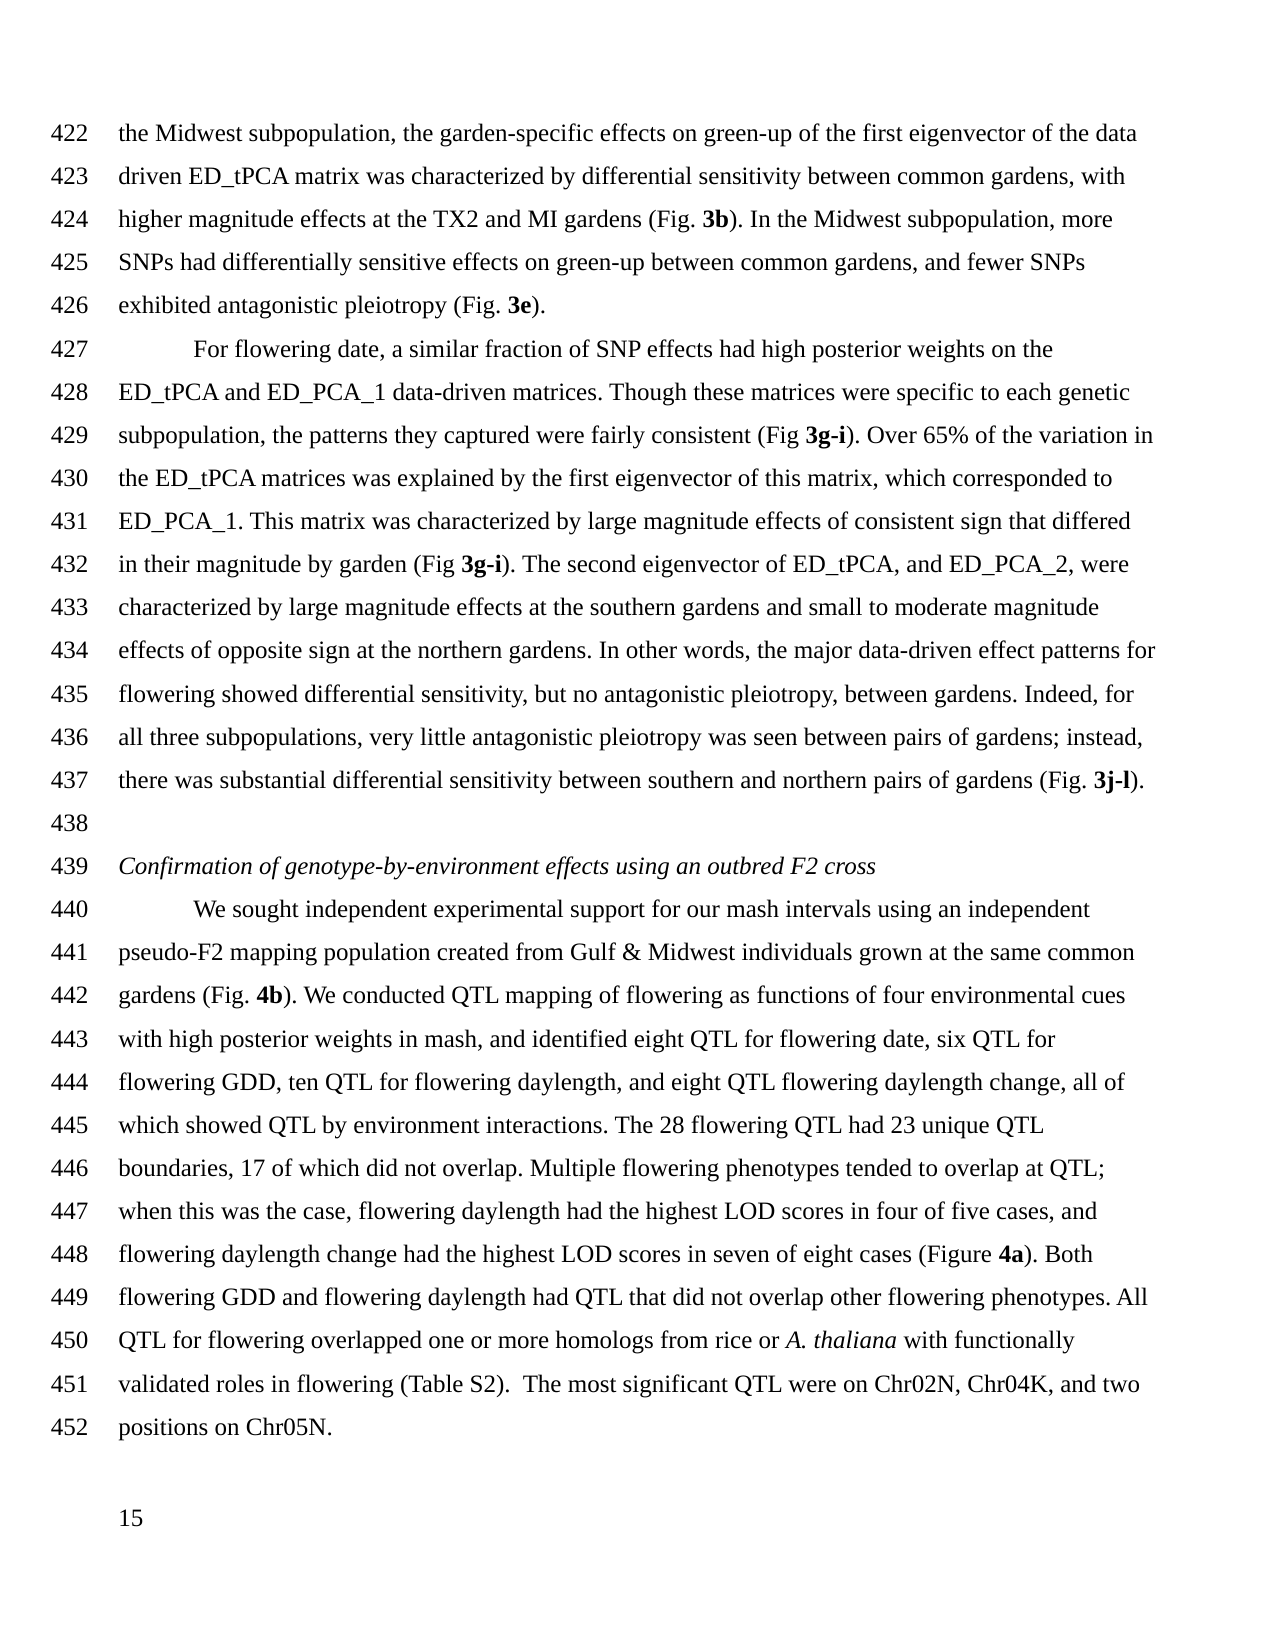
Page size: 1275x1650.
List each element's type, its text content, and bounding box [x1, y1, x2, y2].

text the Midwest subpopulation, the garden-specific effects on green-up of the first eigenvector of the data driven ED_tPCA matrix was characterized by differential sensitivity between common gardens, with higher magnitude effects at the TX2 and MI gardens (Fig. 3b). In the Midwest subpopulation, more SNPs had differentially sensitive effects on green-up between common gardens, and fewer SNPs exhibited antagonistic pleiotropy (Fig. 3e). [118, 118, 1157, 319]
text Confirmation of genotype-by-environment effects using an outbred F2 cross [118, 851, 1157, 880]
text For flowering date, a similar fraction of SNP effects had high posterior weights on the ED_tPCA and ED_PCA_1 data-driven matrices. Though these matrices were specific to each genetic subpopulation, the patterns they captured were fairly consistent (Fig 3g-i). Over 65% of the variation in the ED_tPCA matrices was explained by the first eigenvector of this matrix, which corresponded to ED_PCA_1. This matrix was characterized by large magnitude effects of consistent sign that differed in their magnitude by garden (Fig 3g-i). The second eigenvector of ED_tPCA, and ED_PCA_2, were characterized by large magnitude effects at the southern gardens and small to moderate magnitude effects of opposite sign at the northern gardens. In other words, the major data-driven effect patterns for flowering showed differential sensitivity, but no antagonistic pleiotropy, between gardens. Indeed, for all three subpopulations, very little antagonistic pleiotropy was seen between pairs of gardens; instead, there was substantial differential sensitivity between southern and northern pairs of gardens (Fig. 3j-l). [118, 334, 1157, 794]
text We sought independent experimental support for our mash intervals using an independent pseudo-F2 mapping population created from Gulf & Midwest individuals grown at the same common gardens (Fig. 4b). We conducted QTL mapping of flowering as functions of four environmental cues with high posterior weights in mash, and identified eight QTL for flowering date, six QTL for flowering GDD, ten QTL for flowering daylength, and eight QTL flowering daylength change, all of which showed QTL by environment interactions. The 28 flowering QTL had 23 unique QTL boundaries, 17 of which did not overlap. Multiple flowering phenotypes tended to overlap at QTL; when this was the case, flowering daylength had the highest LOD scores in four of five cases, and flowering daylength change had the highest LOD scores in seven of eight cases (Figure 4a). Both flowering GDD and flowering daylength had QTL that did not overlap other flowering phenotypes. All QTL for flowering overlapped one or more homologs from rice or A. thaliana with functionally validated roles in flowering (Table S2). The most significant QTL were on Chr02N, Chr04K, and two positions on Chr05N. [118, 894, 1157, 1441]
